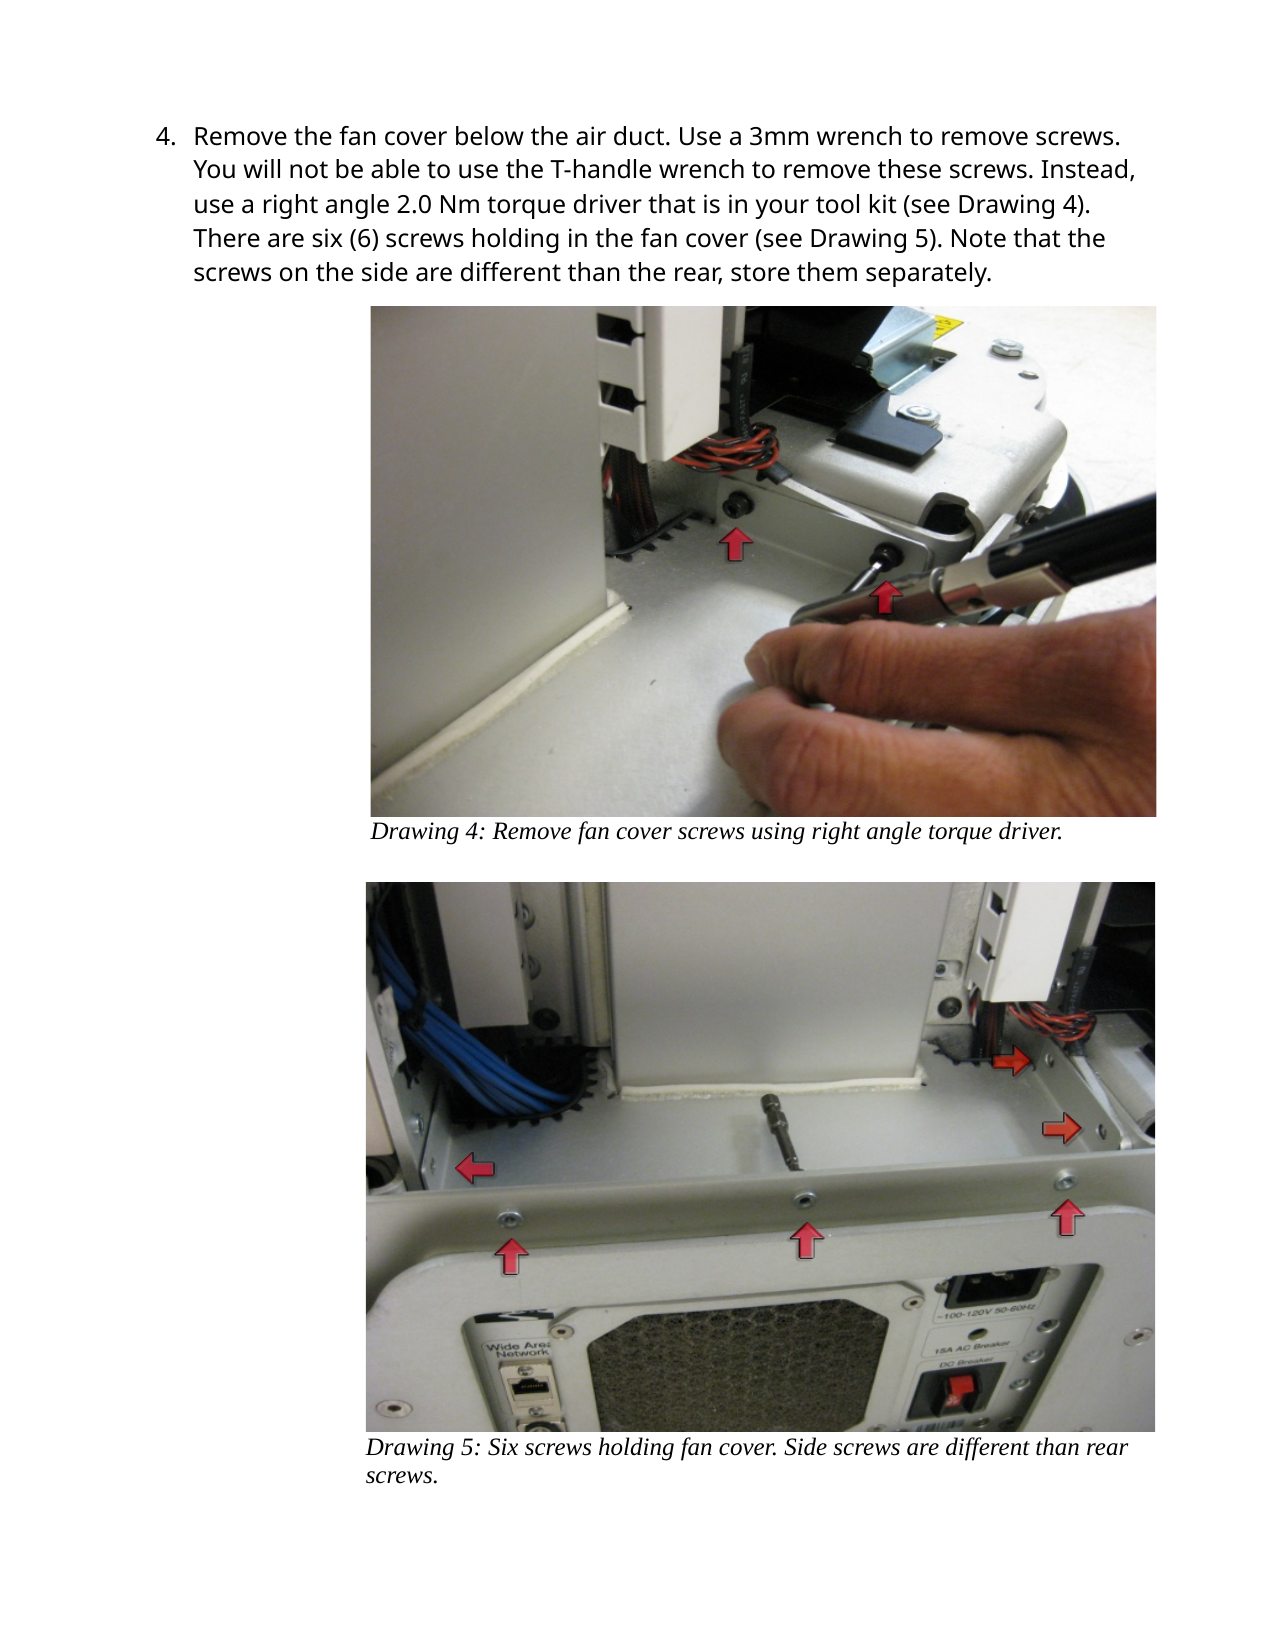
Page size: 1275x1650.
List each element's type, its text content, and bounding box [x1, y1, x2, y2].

picture [365, 882, 1156, 1432]
picture [370, 306, 1157, 817]
list Remove the fan cover below the air duct. Use a 3mm wrench to remove screws. You will not be able to use the T-handle wrench to remove these screws. Instead, use a right angle 2.0 Nm torque driver that is in your tool kit (see Drawing 4). There are six (6) screws holding in the fan cover (see Drawing 5). Note that the screws on the side are different than the rear, store them separately. [156, 118, 1157, 288]
text Drawing 5: Six screws holding fan cover. Side screws are different than rear screws. [366, 1432, 1155, 1489]
text Drawing 4: Remove fan cover screws using right angle torque driver. [370, 817, 1156, 845]
